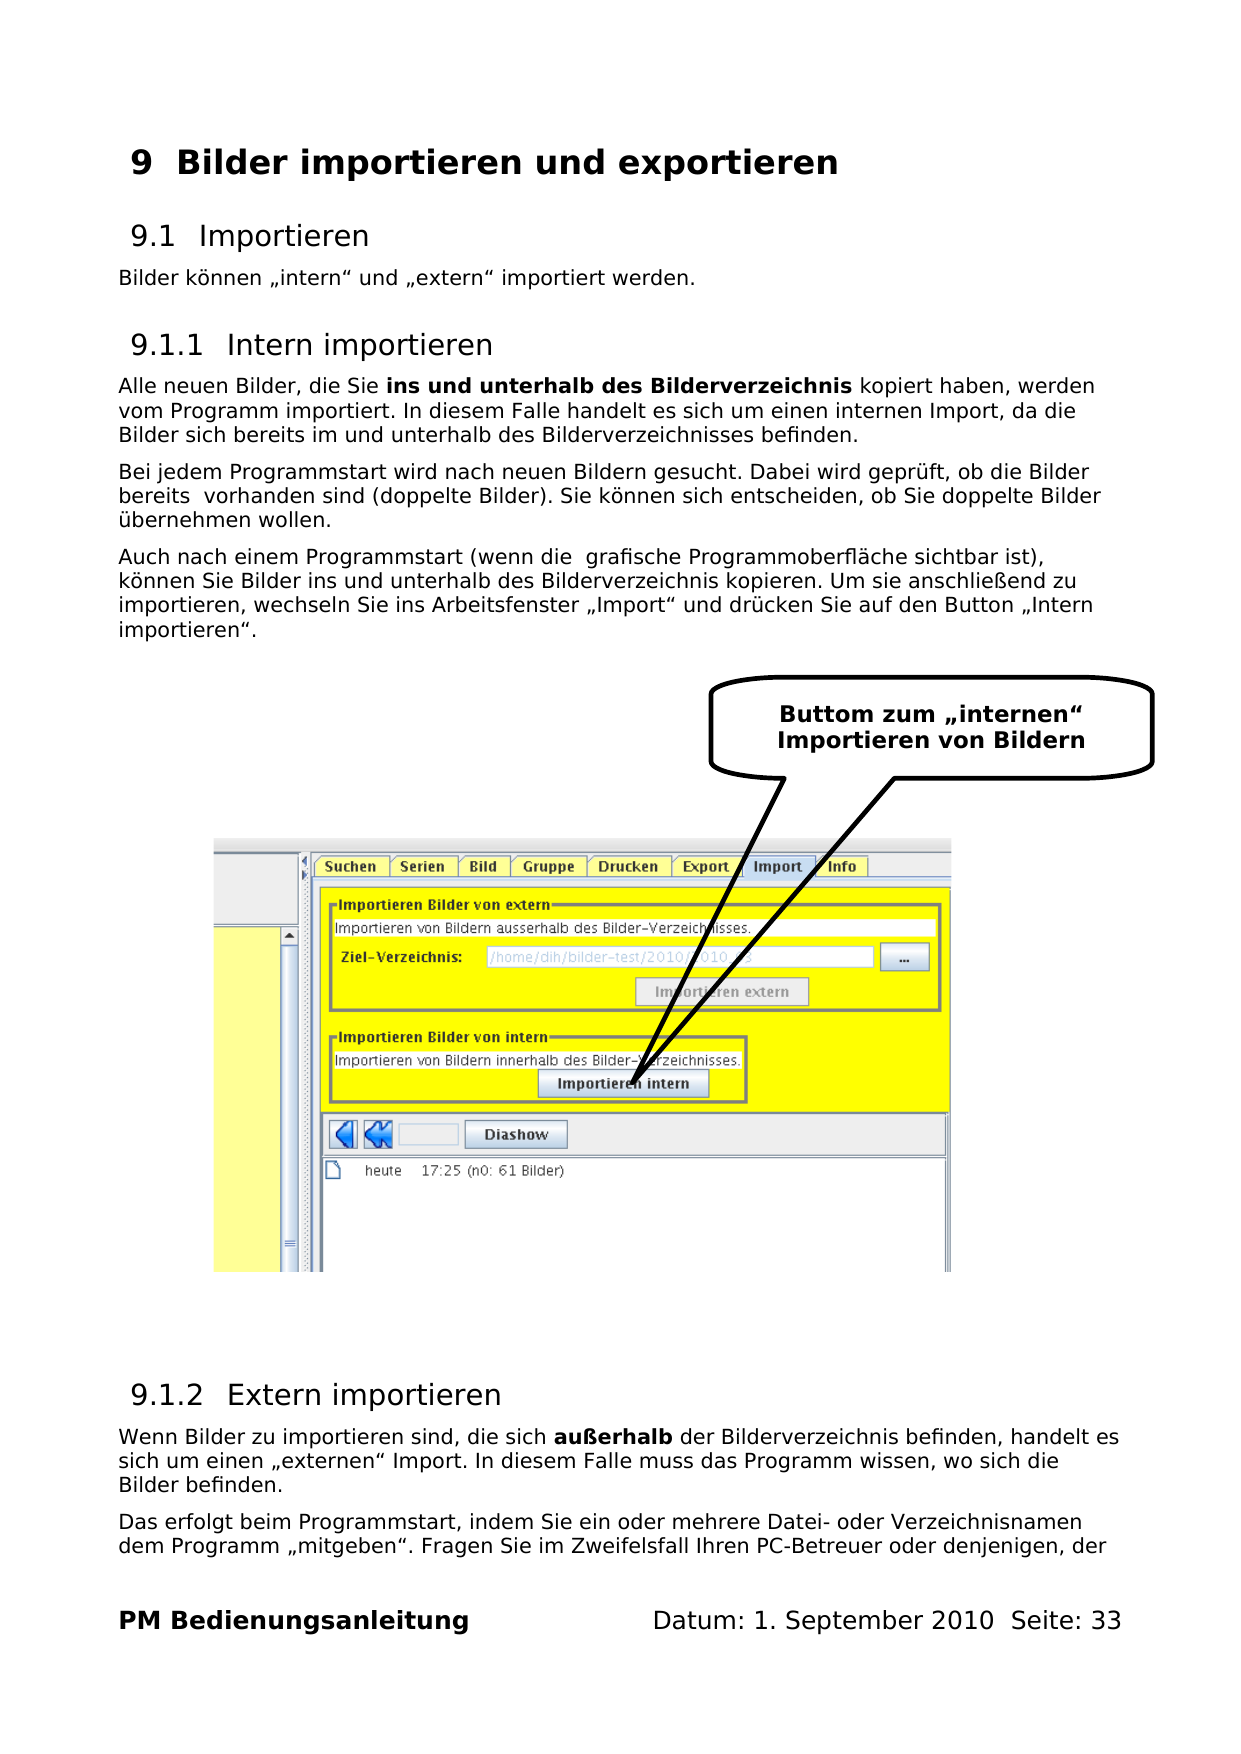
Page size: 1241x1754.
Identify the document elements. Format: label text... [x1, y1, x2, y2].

subtitle Importieren [130, 220, 1122, 254]
subtitle Bilder importieren und exportieren [130, 143, 1122, 182]
text Auch nach einem Programmstart (wenn die grafische Programmoberfläche sichtbar ist), können Sie Bilder ins und unterhalb des Bilderverzeichnis kopieren. Um sie anschließend zu importieren, wechseln Sie ins Arbeitsfenster „Import“ und drücken Sie auf den Button „Intern importieren“. [118, 545, 1122, 642]
picture [646, 838, 839, 1062]
text Das erfolgt beim Programmstart, indem Sie ein oder mehrere Datei- oder Verzeichnisnamen dem Programm „mitgeben“. Fragen Sie im Zweifelsfall Ihren PC-Betreuer oder denjenigen, der [118, 1510, 1122, 1558]
text Bei jedem Programmstart wird nach neuen Bildern gesucht. Dabei wird geprüft, ob die Bilder bereits vorhanden sind (doppelte Bilder). Sie können sich entscheiden, ob Sie doppelte Bilder übernehmen wollen. [118, 460, 1122, 532]
picture [213, 838, 952, 1272]
subtitle Intern importieren [130, 328, 1122, 362]
text Wenn Bilder zu importieren sind, die sich außerhalb der Bilderverzeichnis befinden, handelt es sich um einen „externen“ Import. In diesem Falle muss das Programm wissen, wo sich die Bilder befinden. [118, 1425, 1122, 1497]
subtitle Extern importieren [130, 1378, 1122, 1412]
text Bilder können „intern“ und „extern“ importiert werden. [118, 266, 1122, 290]
text Alle neuen Bilder, die Sie ins und unterhalb des Bilderverzeichnis kopiert haben, werden vom Programm importiert. In diesem Falle handelt es sich um einen internen Import, da die Bilder sich bereits im und unterhalb des Bilderverzeichnisses befinden. [118, 374, 1122, 447]
